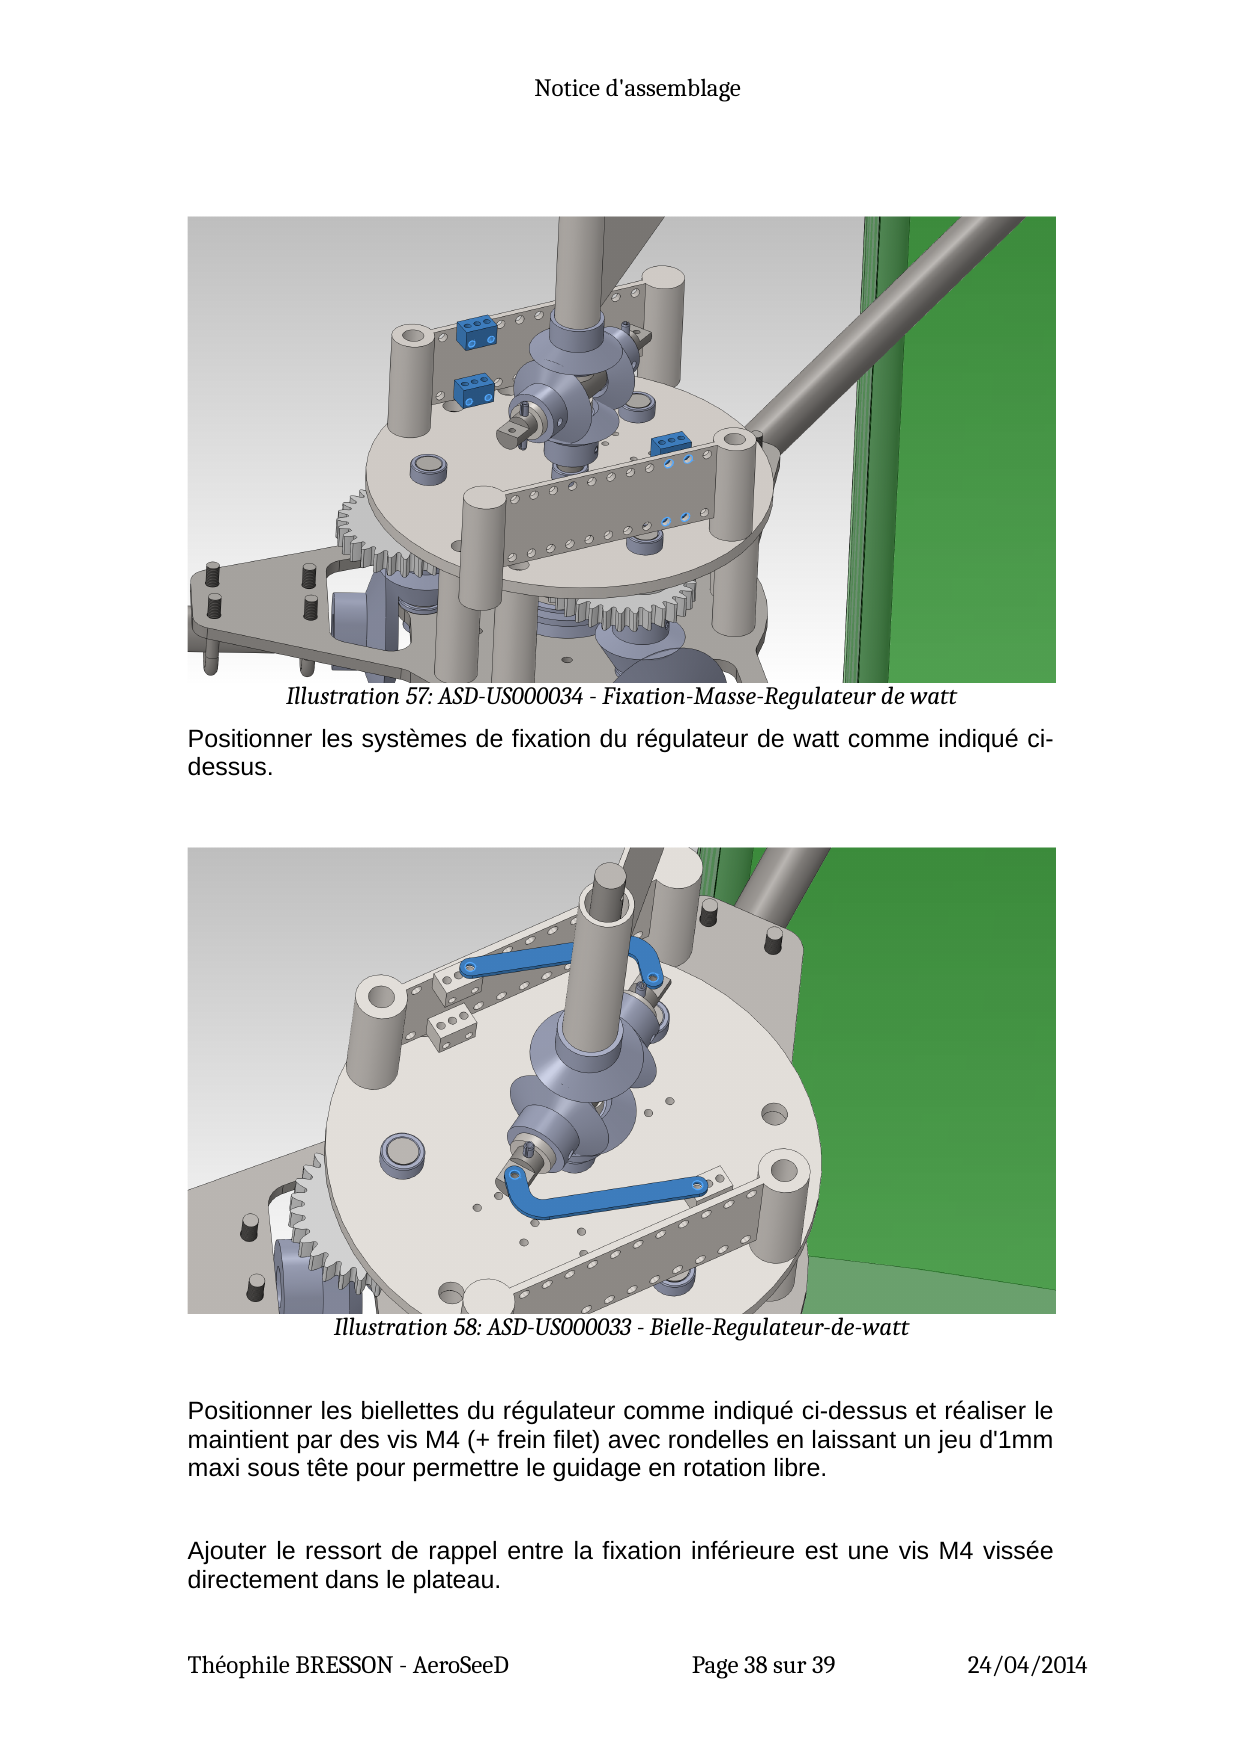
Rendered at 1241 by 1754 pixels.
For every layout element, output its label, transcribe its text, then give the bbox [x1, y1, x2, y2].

text Positionner les systèmes de fixation du régulateur de watt comme indiqué ci-dessus. [187, 723, 1056, 781]
text Illustration 58: ASD-US000033 - Bielle-Regulateur-de-watt [187, 1314, 1056, 1342]
text Illustration 57: ASD-US000034 - Fixation-Masse-Regulateur de watt [187, 683, 1056, 711]
picture [187, 847, 1056, 1314]
text Positionner les biellettes du régulateur comme indiqué ci-dessus et réaliser le maintient par des vis M4 (+ frein filet) avec rondelles en laissant un jeu d'1mm maxi sous tête pour permettre le guidage en rotation libre. [187, 1396, 1056, 1482]
text Ajouter le ressort de rappel entre la fixation inférieure est une vis M4 vissée directement dans le plateau. [187, 1536, 1056, 1593]
picture [187, 216, 1056, 683]
